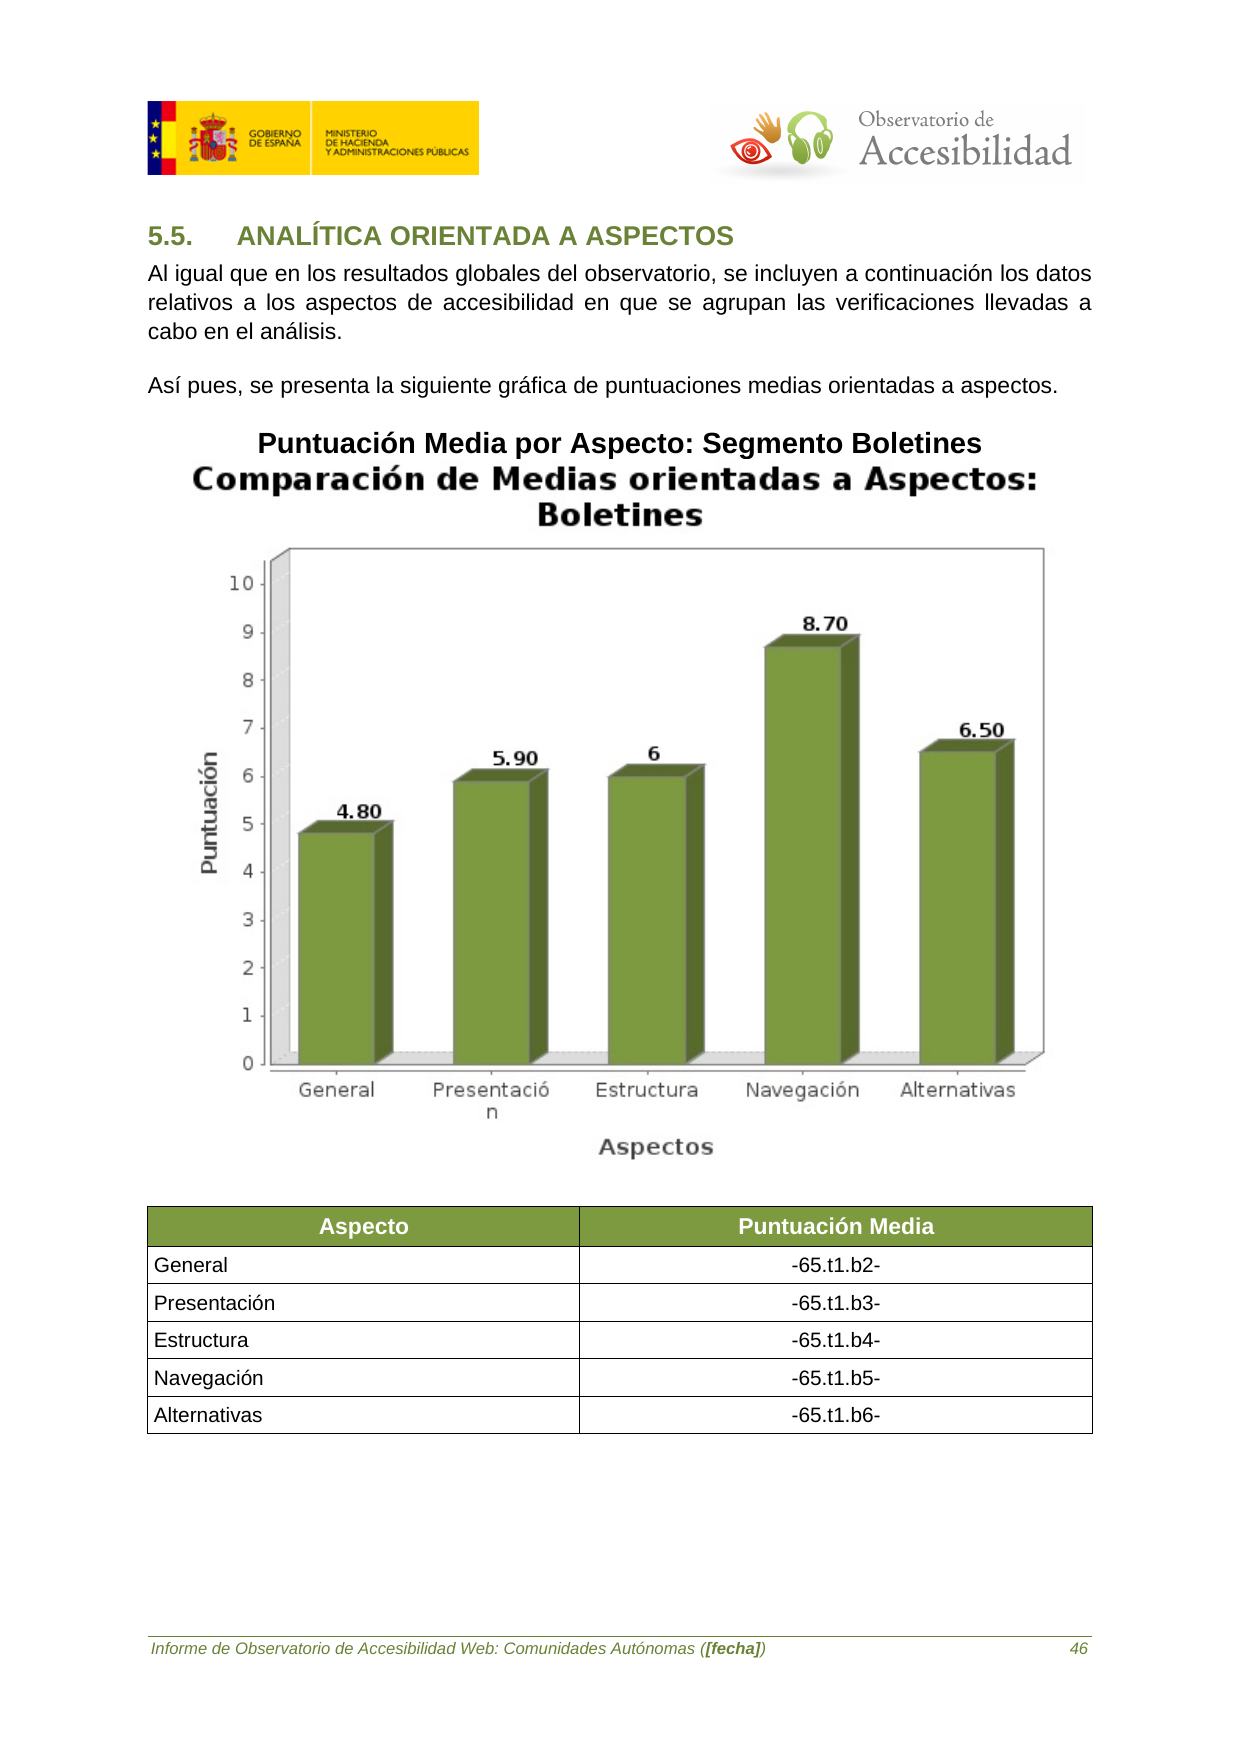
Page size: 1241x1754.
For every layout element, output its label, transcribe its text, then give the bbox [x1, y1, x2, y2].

picture [147, 101, 479, 175]
table_cell -65.t1.b5- [580, 1359, 1092, 1396]
text Puntuación Media por Aspecto: Segmento Boletines [148, 426, 1092, 460]
table_cell Presentación [148, 1284, 579, 1321]
table_header Aspecto [148, 1207, 579, 1246]
table_cell -65.t1.b2- [580, 1247, 1092, 1283]
table_cell Navegación [148, 1359, 579, 1396]
subtitle Analítica orientada a aspectos [148, 220, 1092, 251]
table_cell Alternativas [148, 1397, 579, 1433]
table_cell -65.t1.b6- [580, 1397, 1092, 1433]
text Al igual que en los resultados globales del observatorio, se incluyen a continuación los datos relativos a los aspectos de accesibilidad en que se agrupan las verificaciones llevadas a cabo en el análisis. [148, 260, 1092, 344]
table_cell -65.t1.b4- [580, 1322, 1092, 1358]
text Así pues, se presenta la siguiente gráfica de puntuaciones medias orientadas a aspectos. [148, 372, 1092, 398]
table_header Puntuación Media [580, 1207, 1092, 1246]
picture [178, 459, 1062, 1169]
table_cell Estructura [148, 1322, 579, 1358]
table_cell -65.t1.b3- [580, 1284, 1092, 1321]
picture [710, 102, 1086, 185]
table_cell General [148, 1247, 579, 1283]
